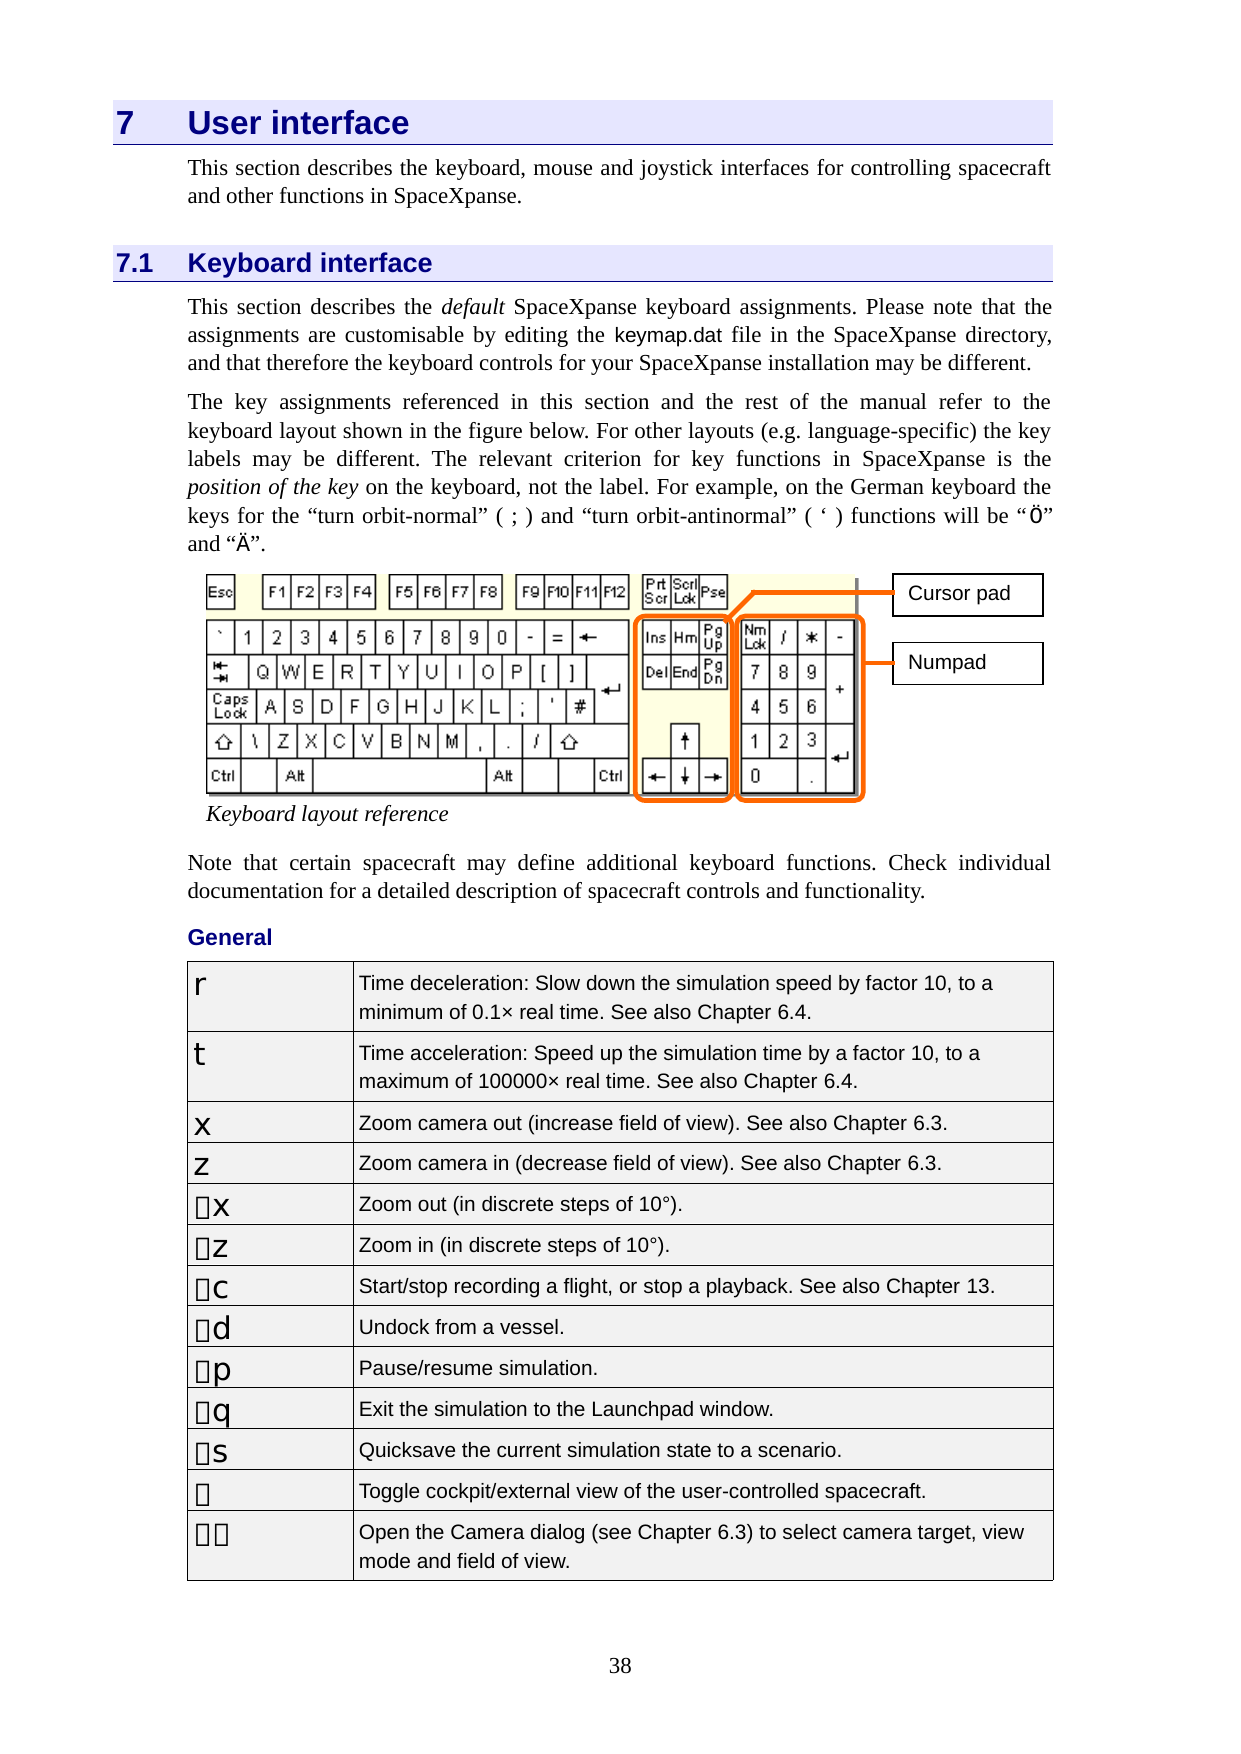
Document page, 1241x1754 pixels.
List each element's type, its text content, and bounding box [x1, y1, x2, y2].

table_cell Zoom in (in discrete steps of 10°). [354, 1225, 1053, 1264]
table_cell s [188, 1429, 353, 1469]
table_cell d [188, 1306, 353, 1346]
table_cell c [188, 1266, 353, 1305]
text This section describes the default SpaceXpanse keyboard assignments. Please note that the assignments are customisable by editing the keymap.dat file in the SpaceXpanse directory, and that therefore the keyboard controls for your SpaceXpanse installation may be different. [187, 292, 1053, 377]
table_cell Time acceleration: Speed up the simulation time by a factor 10, to a maximum of 100000× real time. See also Chapter 6.3. [354, 1032, 1053, 1101]
picture [206, 574, 855, 794]
table_cell p [188, 1347, 353, 1387]
table_header Time deceleration: Slow down the simulation speed by factor 10, to a minimum of 0.1× real time. See also Chapter 6.3. [354, 962, 1053, 1031]
table_cell Exit the simulation to the Launchpad window. [354, 1388, 1053, 1428]
table_cell x [188, 1184, 353, 1223]
table_cell  [188, 1511, 353, 1580]
table_cell Zoom camera in (decrease field of view). See also Chapter 6.2. [354, 1143, 1053, 1183]
text This section describes the keyboard, mouse and joystick interfaces for controlling spacecraft and other functions in SpaceXpanse. [187, 153, 1053, 209]
subtitle General [187, 924, 1053, 950]
subtitle User interface [113, 100, 1053, 144]
text The key assignments referenced in this section and the rest of the manual refer to the keyboard layout shown in the figure below. For other layouts (e.g. language-specific) the key labels may be different. The relevant criterion for key functions in SpaceXpanse is the position of the key on the keyboard, not the label. For example, on the German keyboard the keys for the “turn orbit-normal” ( ; ) and “turn orbit-antinormal” ( ‘ ) functions will be “Ö” and “Ä”. [187, 387, 1053, 557]
table_cell Quicksave the current simulation state to a scenario. [354, 1429, 1053, 1469]
picture [733, 595, 855, 621]
table_cell Toggle cockpit/external view of the user-controlled spacecraft. [354, 1470, 1053, 1510]
table_cell Pause/resume simulation. [354, 1347, 1053, 1387]
text Note that certain spacecraft may define additional keyboard functions. Check individual documentation for a detailed description of spacecraft controls and functionality. [187, 568, 1053, 904]
table_cell z [188, 1143, 353, 1183]
subtitle Keyboard interface [113, 245, 1053, 281]
table_cell  [188, 1470, 353, 1510]
table_cell q [188, 1388, 353, 1428]
table_cell z [188, 1225, 353, 1264]
picture [740, 619, 855, 794]
table_cell t [188, 1032, 353, 1101]
picture [638, 619, 729, 794]
table_cell Open the Camera dialog (see Chapter 6.2) to select camera target, view mode and field of view. [354, 1511, 1053, 1580]
table_cell Zoom camera out (increase field of view). See also Chapter 6.2. [354, 1102, 1053, 1142]
table_cell x [188, 1102, 353, 1142]
table_cell Undock from a vessel. [354, 1306, 1053, 1346]
table_cell Start/stop recording a flight, or stop a playback. See also Chapter 13. [354, 1266, 1053, 1305]
table_cell Zoom out (in discrete steps of 10°). [354, 1184, 1053, 1223]
table_header r [188, 962, 353, 1031]
